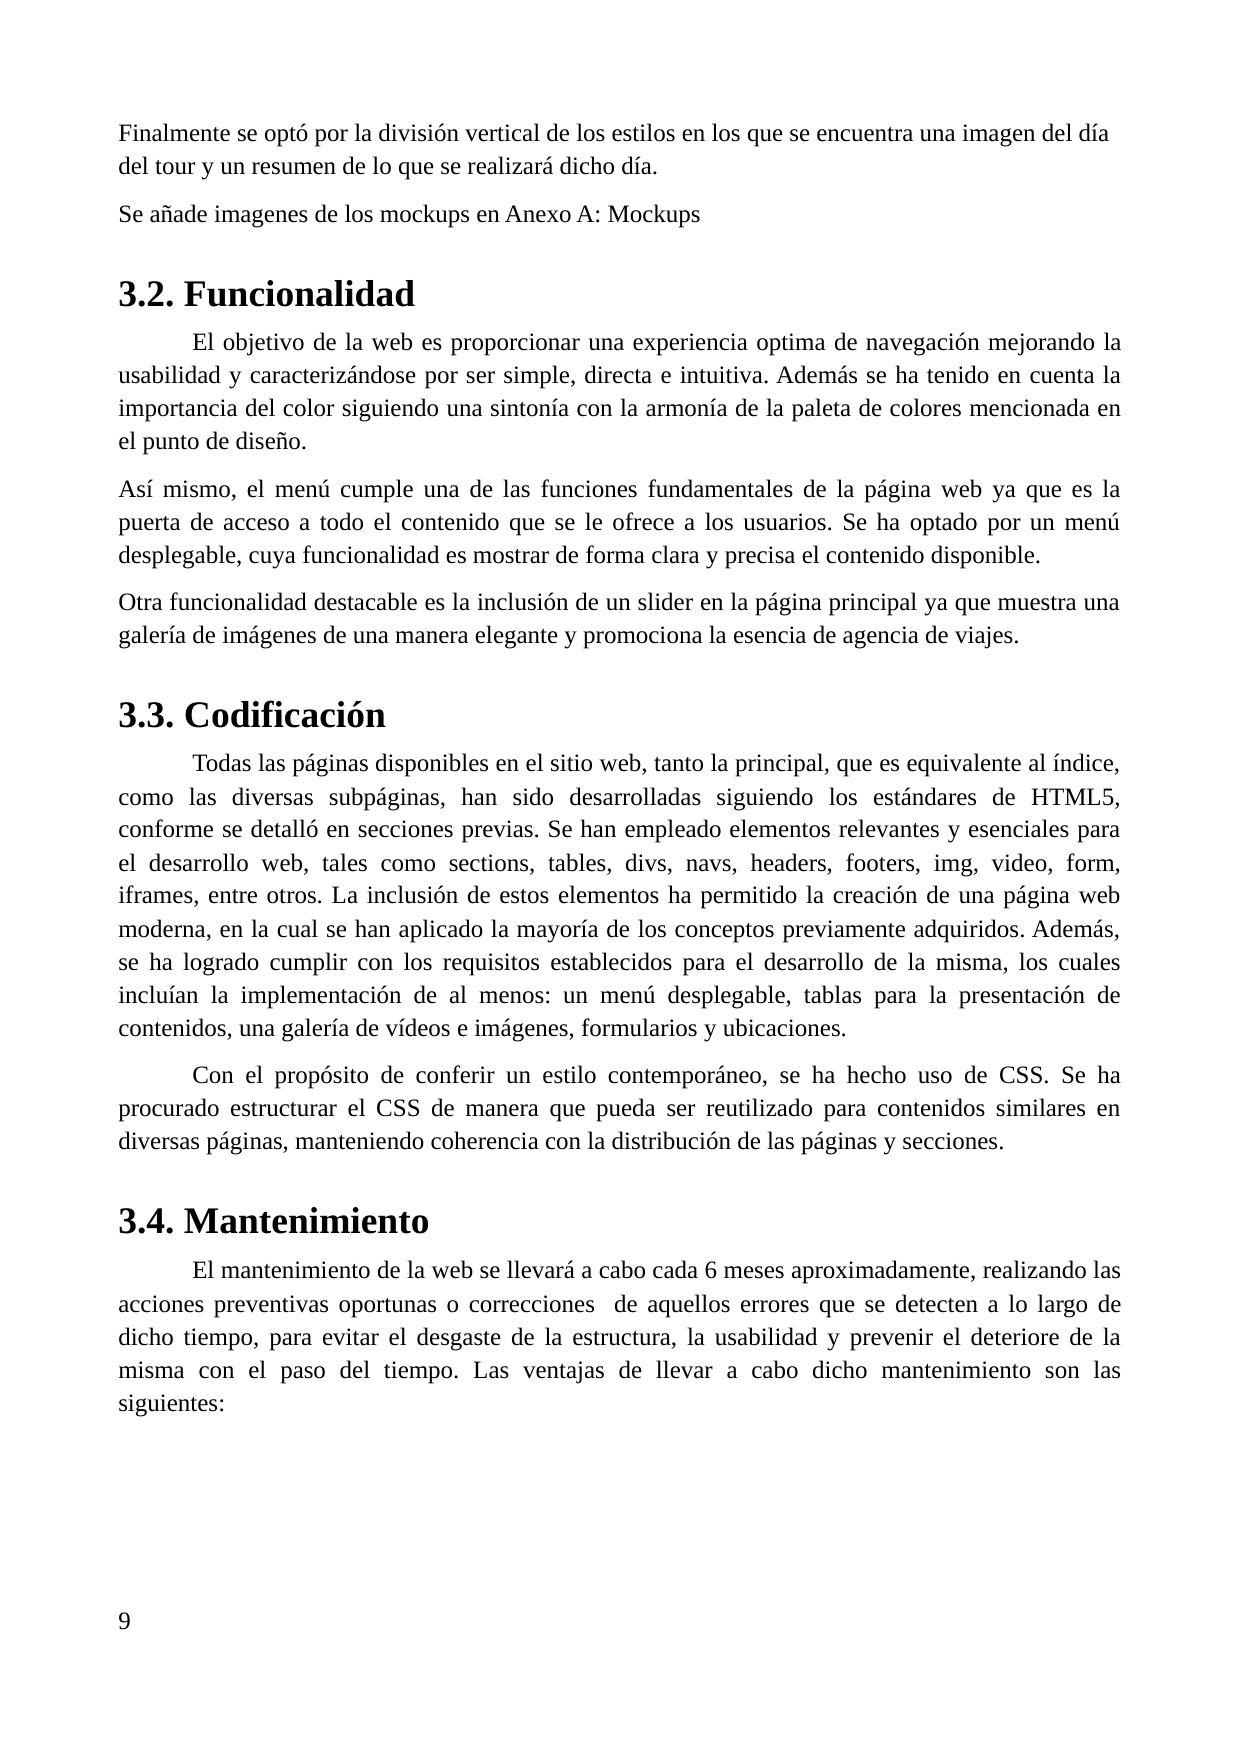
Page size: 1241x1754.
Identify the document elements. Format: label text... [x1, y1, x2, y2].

text Otra funcionalidad destacable es la inclusión de un slider en la página principal ya que muestra una galería de imágenes de una manera elegante y promociona la esencia de agencia de viajes. [118, 587, 1122, 649]
text Con el propósito de conferir un estilo contemporáneo, se ha hecho uso de CSS. Se ha procurado estructurar el CSS de manera que pueda ser reutilizado para contenidos similares en diversas páginas, manteniendo coherencia con la distribución de las páginas y secciones. [118, 1060, 1122, 1155]
subtitle 3.2. Funcionalidad [118, 271, 1122, 314]
text Todas las páginas disponibles en el sitio web, tanto la principal, que es equivalente al índice, como las diversas subpáginas, han sido desarrolladas siguiendo los estándares de HTML5, conforme se detalló en secciones previas. Se han empleado elementos relevantes y esenciales para el desarrollo web, tales como sections, tables, divs, navs, headers, footers, img, video, form, iframes, entre otros. La inclusión de estos elementos ha permitido la creación de una página web moderna, en la cual se han aplicado la mayoría de los conceptos previamente adquiridos. Además, se ha logrado cumplir con los requisitos establecidos para el desarrollo de la misma, los cuales incluían la implementación de al menos: un menú desplegable, tablas para la presentación de contenidos, una galería de vídeos e imágenes, formularios y ubicaciones. [118, 748, 1122, 1041]
text El mantenimiento de la web se llevará a cabo cada 6 meses aproximadamente, realizando las acciones preventivas oportunas o correcciones de aquellos errores que se detecten a lo largo de dicho tiempo, para evitar el desgaste de la estructura, la usabilidad y prevenir el deteriore de la misma con el paso del tiempo. Las ventajas de llevar a cabo dicho mantenimiento son las siguientes: [118, 1254, 1122, 1417]
text Finalmente se optó por la división vertical de los estilos en los que se encuentra una imagen del día del tour y un resumen de lo que se realizará dicho día. [118, 118, 1122, 180]
text Se añade imagenes de los mockups en Anexo A: Mockups [118, 199, 1122, 227]
text Así mismo, el menú cumple una de las funciones fundamentales de la página web ya que es la puerta de acceso a todo el contenido que se le ofrece a los usuarios. Se ha optado por un menú desplegable, cuya funcionalidad es mostrar de forma clara y precisa el contenido disponible. [118, 474, 1122, 568]
subtitle 3.4. Mantenimiento [118, 1199, 1122, 1242]
text El objetivo de la web es proporcionar una experiencia optima de navegación mejorando la usabilidad y caracterizándose por ser simple, directa e intuitiva. Además se ha tenido en cuenta la importancia del color siguiendo una sintonía con la armonía de la paleta de colores mencionada en el punto de diseño. [118, 327, 1122, 455]
subtitle 3.3. Codificación [118, 693, 1122, 736]
